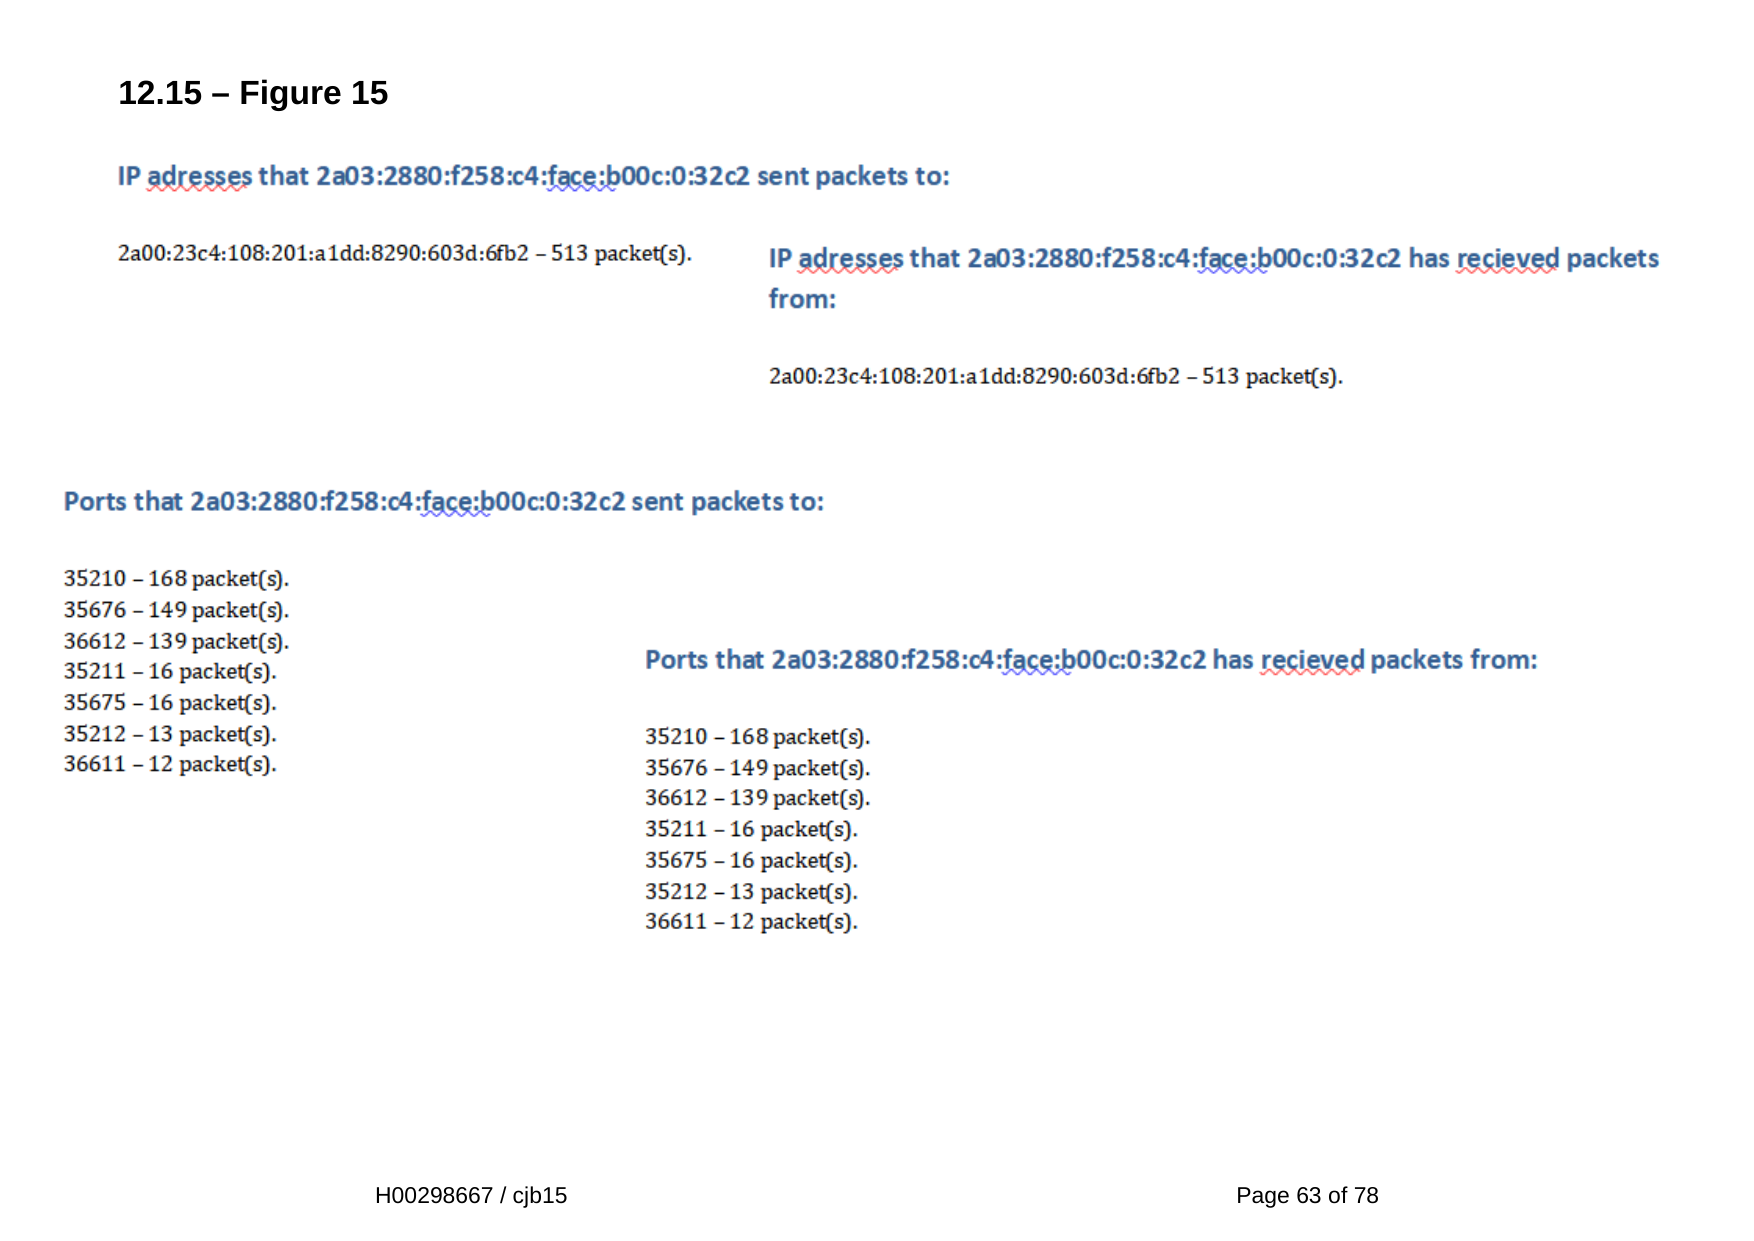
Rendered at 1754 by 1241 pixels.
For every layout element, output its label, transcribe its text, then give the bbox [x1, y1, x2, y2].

subtitle 12.15 – Figure 15 [118, 73, 1636, 112]
picture [102, 146, 1687, 431]
picture [37, 448, 1583, 1012]
